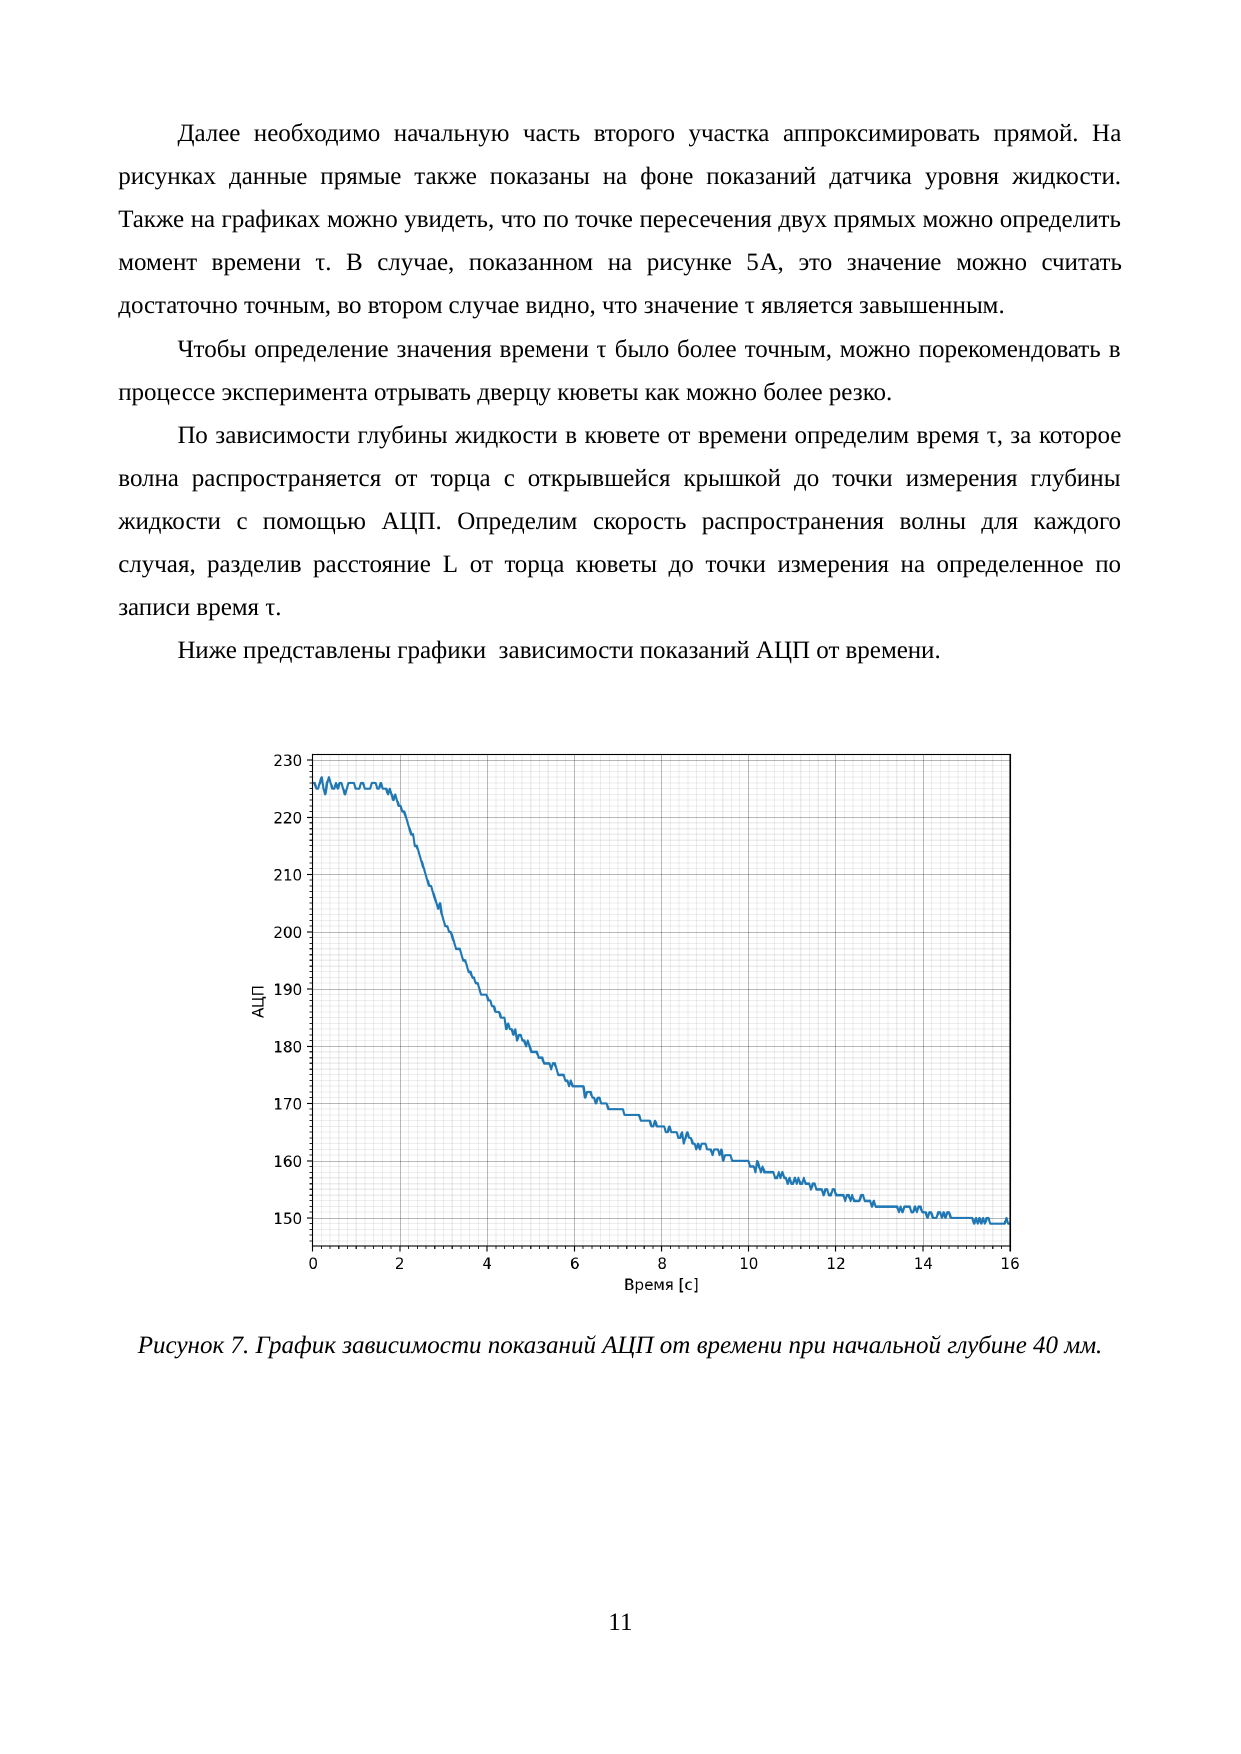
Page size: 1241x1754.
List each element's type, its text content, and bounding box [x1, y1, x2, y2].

text Ниже представлены графики зависимости показаний АЦП от времени. [118, 636, 1122, 664]
text Чтобы определение значения времени τ было более точным, можно порекомендовать в процессе эксперимента отрывать дверцу кюветы как можно более резко. [118, 334, 1122, 406]
text Рисунок 7. График зависимости показаний АЦП от времени при начальной глубине 40 мм. [118, 1330, 1122, 1359]
text По зависимости глубины жидкости в кювете от времени определим время τ, за которое волна распространяется от торца с открывшейся крышкой до точки измерения глубины жидкости с помощью АЦП. Определим скорость распространения волны для каждого случая, разделив расстояние L от торца кюветы до точки измерения на определенное по записи время τ. [118, 420, 1122, 621]
picture [200, 678, 1099, 1316]
text Далее необходимо начальную часть второго участка аппроксимировать прямой. На рисунках данные прямые также показаны на фоне показаний датчика уровня жидкости. Также на графиках можно увидеть, что по точке пересечения двух прямых можно определить момент времени τ. В случае, показанном на рисунке 5A, это значение можно считать достаточно точным, во втором случае видно, что значение τ является завышенным. [118, 118, 1122, 319]
